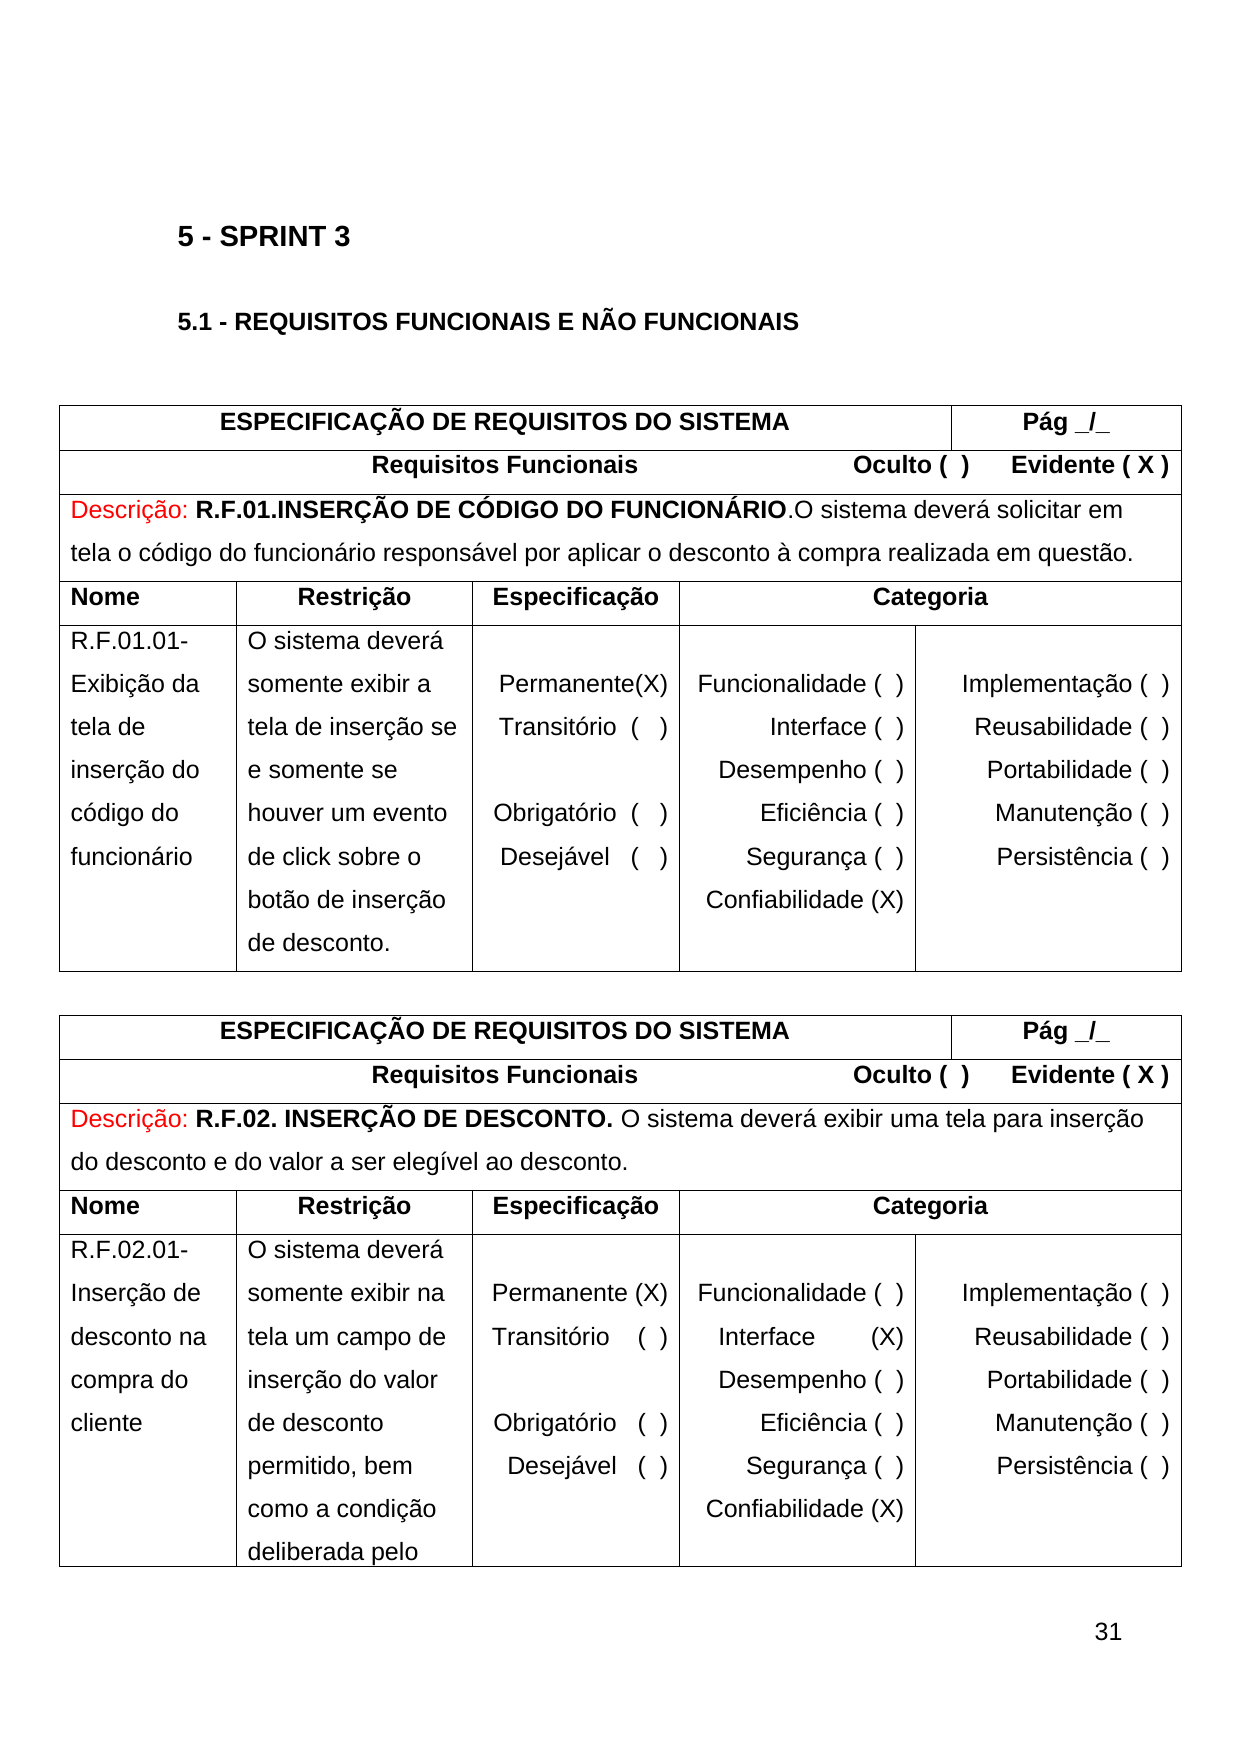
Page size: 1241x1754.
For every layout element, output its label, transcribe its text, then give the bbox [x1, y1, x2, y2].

table_cell Funcionalidade ( ) Interface ( ) Desempenho ( ) Eficiência ( ) Segurança ( ) Confiabilidade (X) [680, 626, 915, 971]
table_cell Nome [60, 1191, 236, 1234]
table_header ESPECIFICAÇÃO DE REQUISITOS DO SISTEMA [60, 406, 951, 449]
table_cell R.F.01.01- Exibição da tela de inserção do código do funcionário [60, 626, 236, 971]
subtitle 5 - SPRINT 3 [177, 219, 1122, 252]
table_cell Restrição [237, 582, 472, 625]
table_cell O sistema deverá somente exibir na tela um campo de inserção do valor de desconto permitido, bem como a condição deliberada pelo [237, 1235, 472, 1566]
table_cell R.F.02.01- Inserção de desconto na compra do cliente [60, 1235, 236, 1566]
table_cell Categoria [680, 582, 1181, 625]
table_cell Implementação ( ) Reusabilidade ( ) Portabilidade ( ) Manutenção ( ) Persistência ( ) [916, 1235, 1181, 1566]
table_cell Implementação ( ) Reusabilidade ( ) Portabilidade ( ) Manutenção ( ) Persistência ( ) [916, 626, 1181, 971]
table_cell Nome [60, 582, 236, 625]
table_header Pág _/_ [952, 1016, 1181, 1059]
table_cell O sistema deverá somente exibir a tela de inserção se e somente se houver um evento de click sobre o botão de inserção de desconto. [237, 626, 472, 971]
table_cell Especificação [473, 1191, 679, 1234]
table_header Pág _/_ [952, 406, 1181, 449]
table_cell Permanente (X) Transitório ( ) Obrigatório ( ) Desejável ( ) [473, 1235, 679, 1566]
table_cell Descrição: R.F.01.INSERÇÃO DE CÓDIGO DO FUNCIONÁRIO.O sistema deverá solicitar em tela o código do funcionário responsável por aplicar o desconto à compra realizada em questão. [60, 495, 1181, 581]
subtitle 5.1 - REQUISITOS FUNCIONAIS E NÃO FUNCIONAIS [177, 307, 1122, 335]
table_header ESPECIFICAÇÃO DE REQUISITOS DO SISTEMA [60, 1016, 951, 1059]
table_cell Descrição: R.F.02. INSERÇÃO DE DESCONTO. O sistema deverá exibir uma tela para inserção do desconto e do valor a ser elegível ao desconto. [60, 1104, 1181, 1190]
table_cell Permanente(X) Transitório ( ) Obrigatório ( ) Desejável ( ) [473, 626, 679, 971]
table_cell Requisitos Funcionais Oculto ( ) Evidente ( X ) [60, 451, 1181, 493]
table_cell Requisitos Funcionais Oculto ( ) Evidente ( X ) [60, 1060, 1181, 1103]
table_cell Restrição [237, 1191, 472, 1234]
table_cell Categoria [680, 1191, 1181, 1234]
table_cell Funcionalidade ( ) Interface (X) Desempenho ( ) Eficiência ( ) Segurança ( ) Confiabilidade (X) [680, 1235, 915, 1566]
table_cell Especificação [473, 582, 679, 625]
